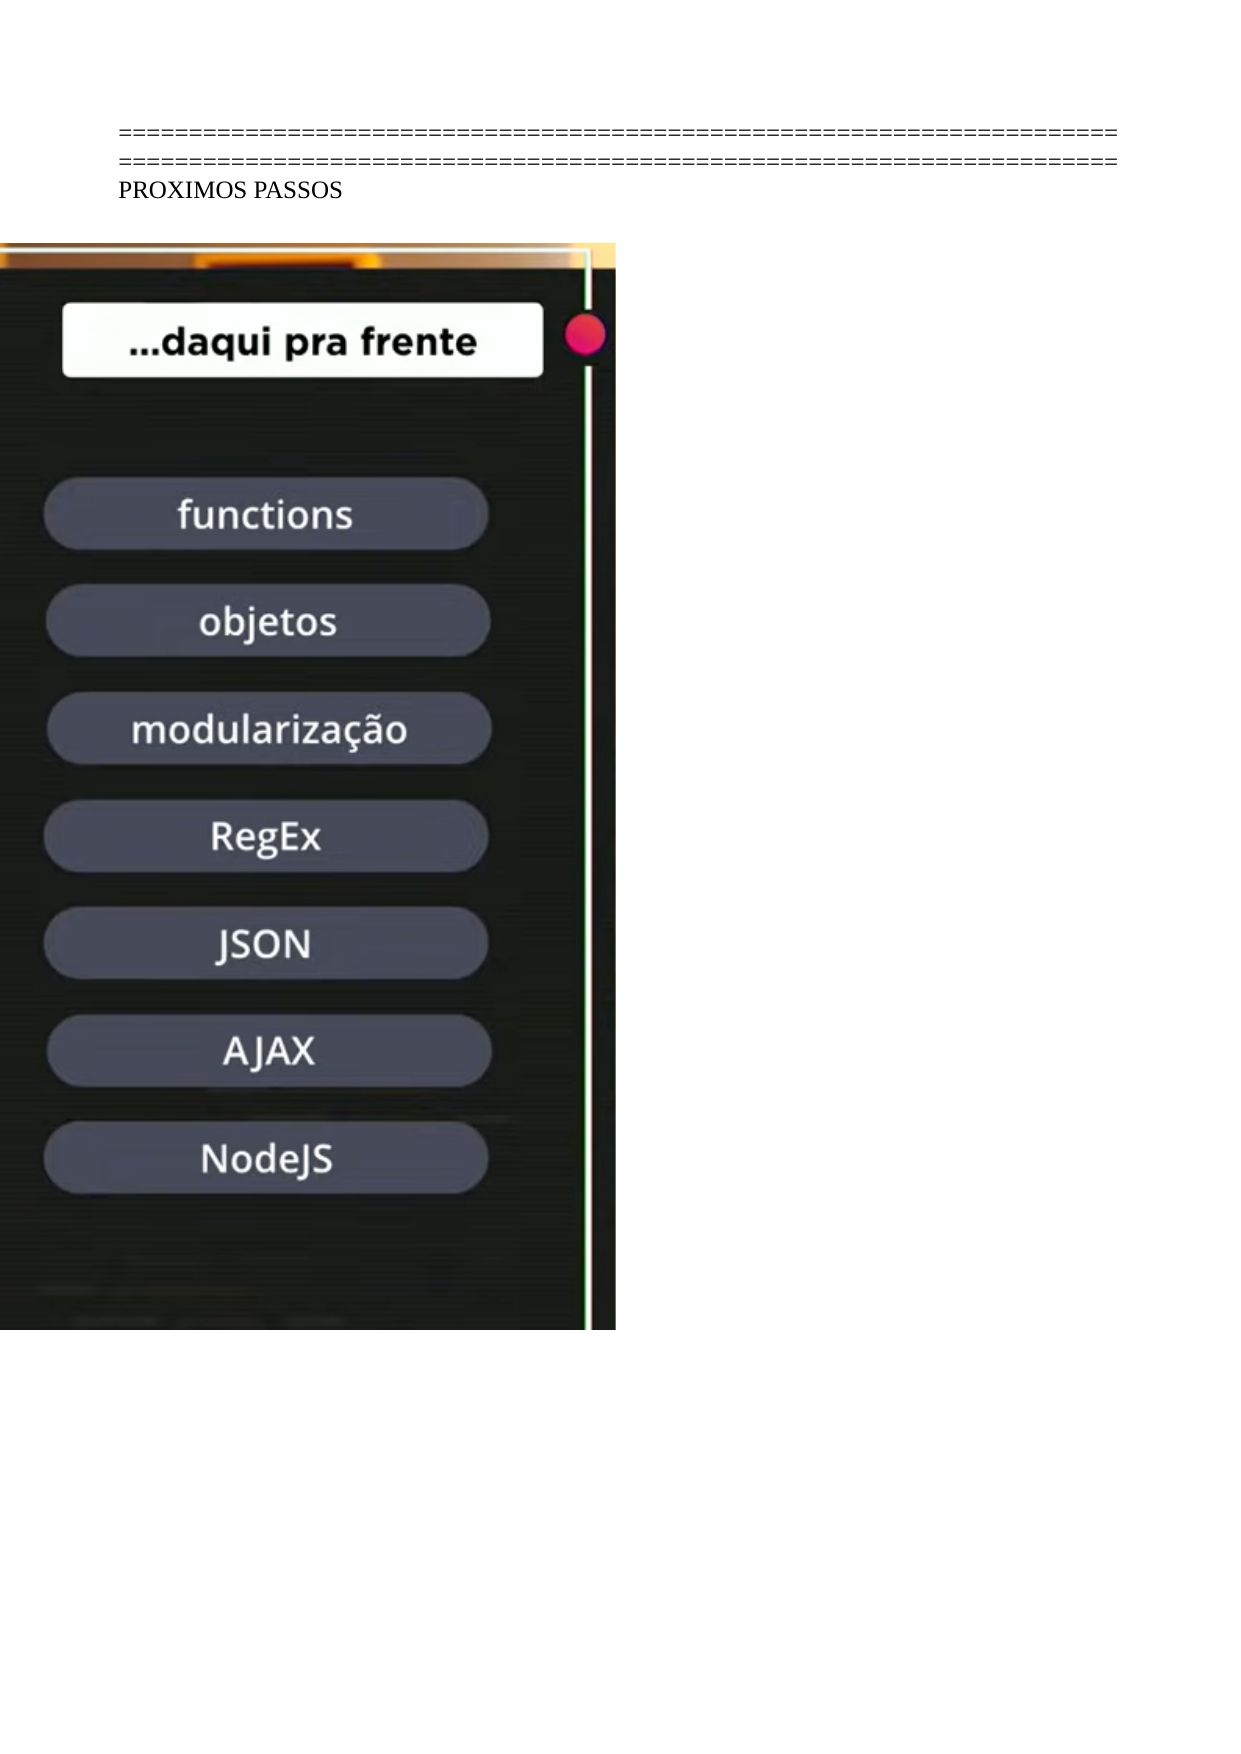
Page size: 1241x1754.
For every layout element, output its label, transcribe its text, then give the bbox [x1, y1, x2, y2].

picture [0, 243, 616, 1330]
text PROXIMOS PASSOS [118, 176, 1122, 204]
text ============================================================================================================================================== [118, 118, 1122, 176]
